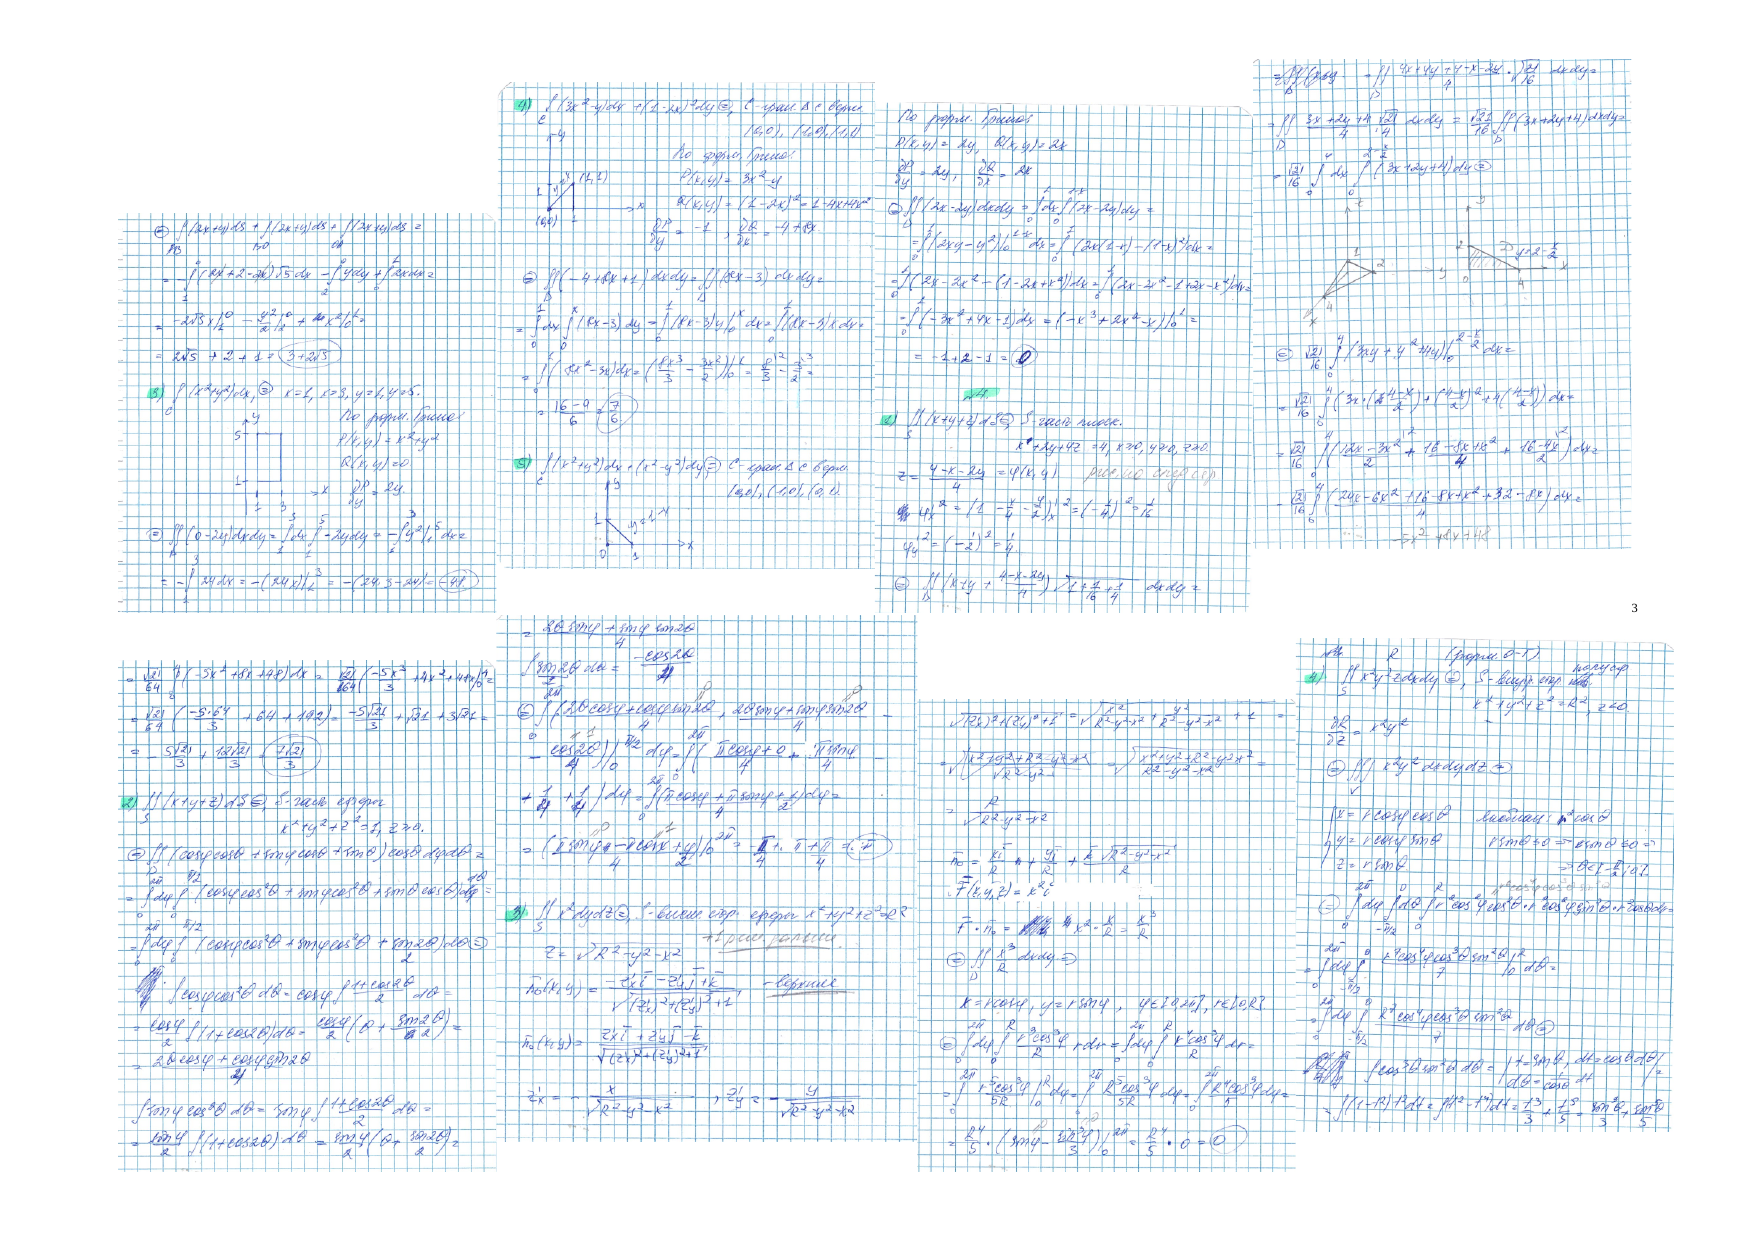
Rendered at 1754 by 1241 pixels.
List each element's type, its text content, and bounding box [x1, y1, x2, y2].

picture [118, 59, 1632, 613]
picture [118, 615, 1674, 1172]
text 3 [118, 59, 1695, 1171]
